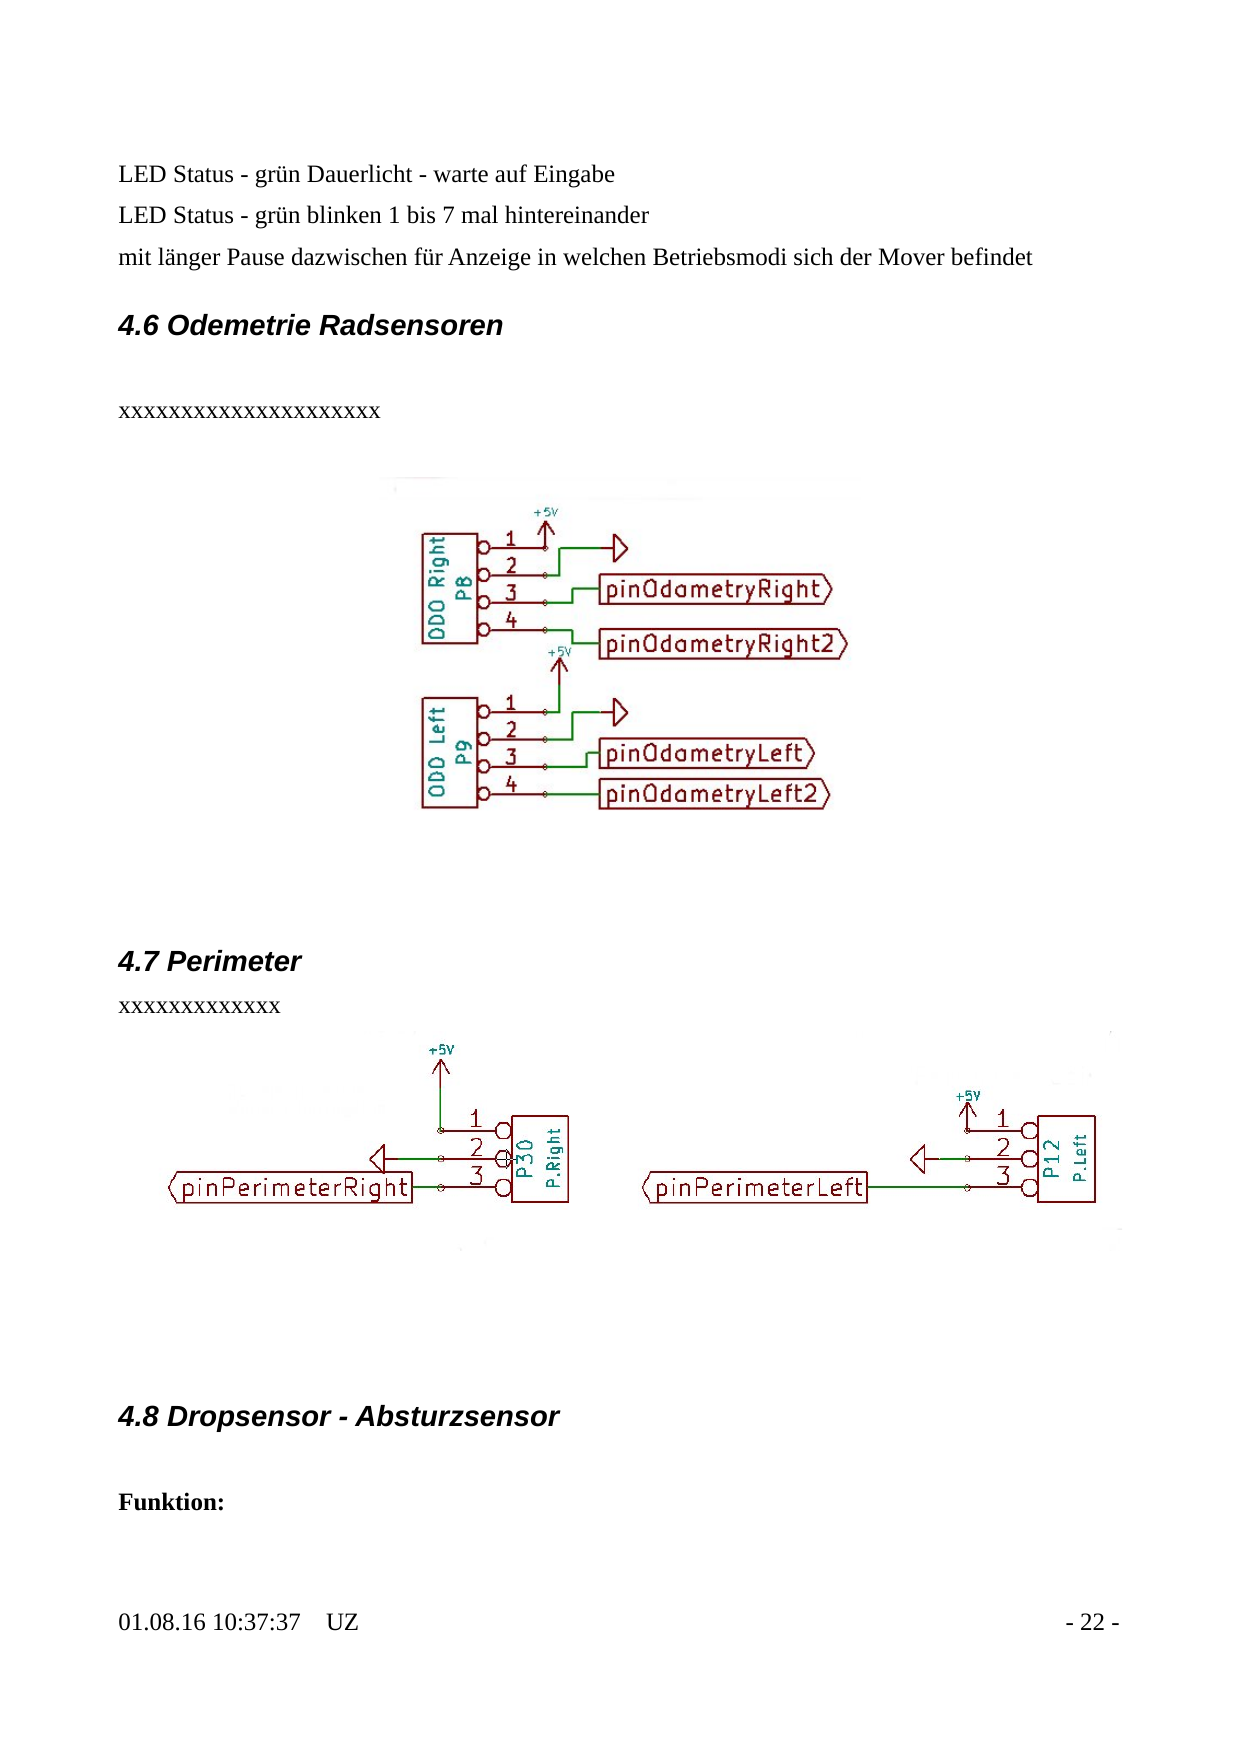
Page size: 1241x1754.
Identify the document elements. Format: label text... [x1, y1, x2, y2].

subtitle 4.8 Dropsensor - Absturzsensor [118, 1399, 1122, 1433]
text Funktion: [118, 1487, 1122, 1515]
picture [379, 477, 862, 837]
picture [118, 1031, 1123, 1251]
text LED Status - grün blinken 1 bis 7 mal hintereinander [118, 201, 1122, 229]
subtitle 4.6 Odemetrie Radsensoren [118, 308, 1122, 342]
text LED Status - grün Dauerlicht - warte auf Eingabe [118, 159, 1122, 188]
text mit länger Pause dazwischen für Anzeige in welchen Betriebsmodi sich der Mover befindet [118, 242, 1122, 271]
subtitle 4.7 Perimeter [118, 944, 1122, 978]
text xxxxxxxxxxxxx [118, 990, 1122, 1019]
text xxxxxxxxxxxxxxxxxxxxx [118, 395, 1122, 424]
